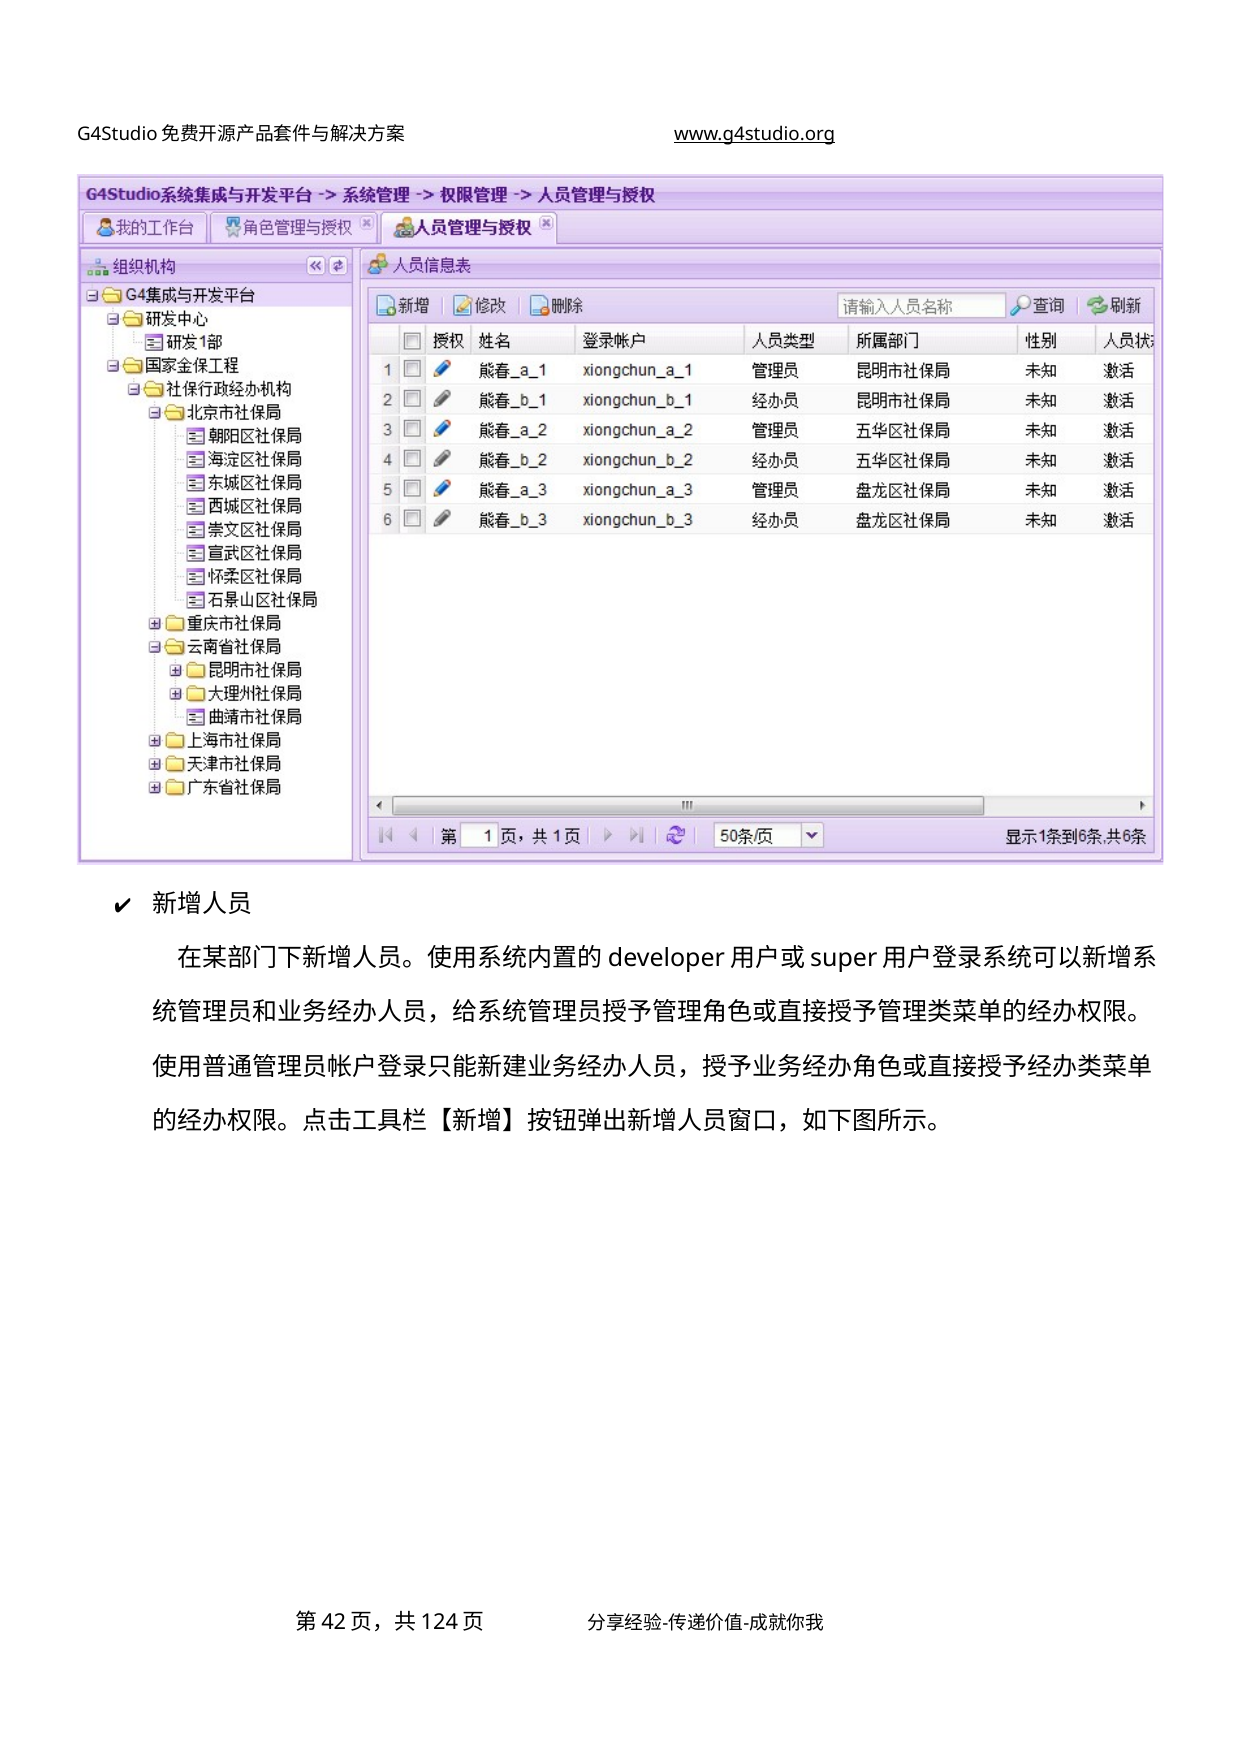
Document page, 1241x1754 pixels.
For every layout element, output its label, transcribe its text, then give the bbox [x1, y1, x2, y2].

picture [76, 174, 1164, 865]
list 新增人员 在某部门下新增人员。使用系统内置的developer用户或super用户登录系统可以新增系统管理员和业务经办人员，给系统管理员授予管理角色或直接授予管理类菜单的经办权限。使用普通管理员帐户登录只能新建业务经办人员，授予业务经办角色或直接授予经办类菜单的经办权限。点击工具栏【新增】按钮弹出新增人员窗口，如下图所示。 [114, 865, 1163, 1137]
